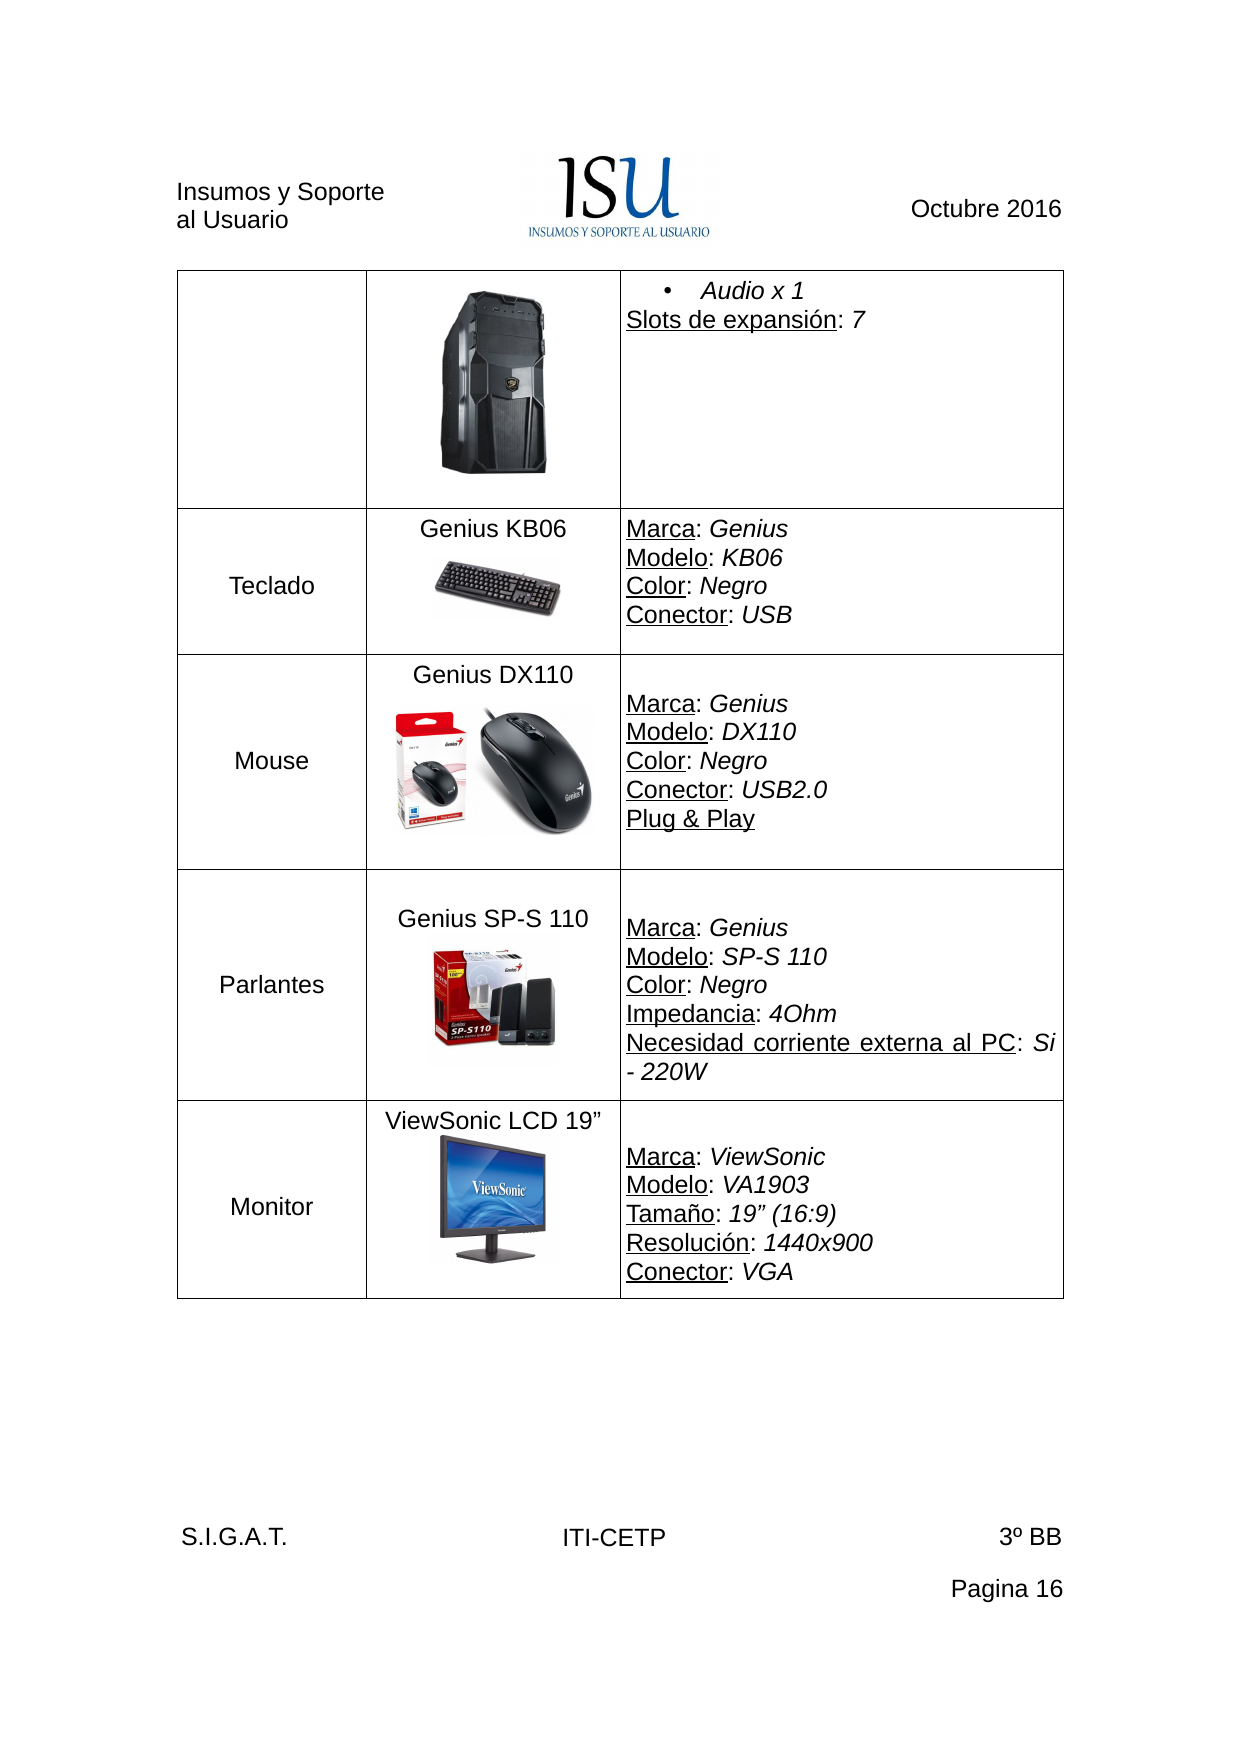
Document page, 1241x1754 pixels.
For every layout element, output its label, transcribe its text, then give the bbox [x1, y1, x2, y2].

table_cell Genius DX110 [367, 655, 620, 869]
table_cell Mouse [178, 655, 366, 869]
picture [428, 1134, 558, 1264]
picture [433, 556, 561, 620]
table_cell Marca: Genius Modelo: DX110 Color: Negro Conector: USB2.0 Plug & Play [621, 655, 1063, 869]
table_cell [367, 620, 620, 654]
table_cell Marca: ViewSonic Modelo: VA1903 Tamaño: 19” (16:9) Resolución: 1440x900 Conector: VGA [621, 1101, 1063, 1298]
table_cell Marca: Genius Modelo: KB06 Color: Negro Conector: USB [621, 509, 1063, 654]
table_cell Genius KB06 [367, 509, 620, 619]
picture [517, 138, 723, 252]
table_cell [178, 271, 366, 508]
table_cell Genius SP-S 110 [367, 870, 620, 1100]
table_cell Parlantes [178, 870, 366, 1100]
picture [438, 291, 548, 474]
picture [393, 705, 596, 835]
table_cell Teclado [178, 509, 366, 654]
table_cell ViewSonic LCD 19” [367, 1101, 620, 1298]
table_cell [367, 271, 620, 473]
table_cell Marca: Genius Modelo: SP-S 110 Color: Negro Impedancia: 4Ohm Necesidad corriente externa al PC: Si - 220W [621, 870, 1063, 1100]
table_cell [367, 474, 620, 508]
picture [426, 932, 560, 1066]
table_cell Marca: Cougar Modelo: Mx200 Tamaño placa madre: Micro ATX / ATX Bahías 5.25”: 2 expuestas Bahías 3.5”: 6 escondidas Bahías 2.5”: 1 escondidas Panel I/O: USB3.0 x 1 USB2.0 x 1 Mic x 1 Audio x 1 Slots de expansión: 7 [621, 271, 1063, 508]
table_cell Monitor [178, 1101, 366, 1298]
